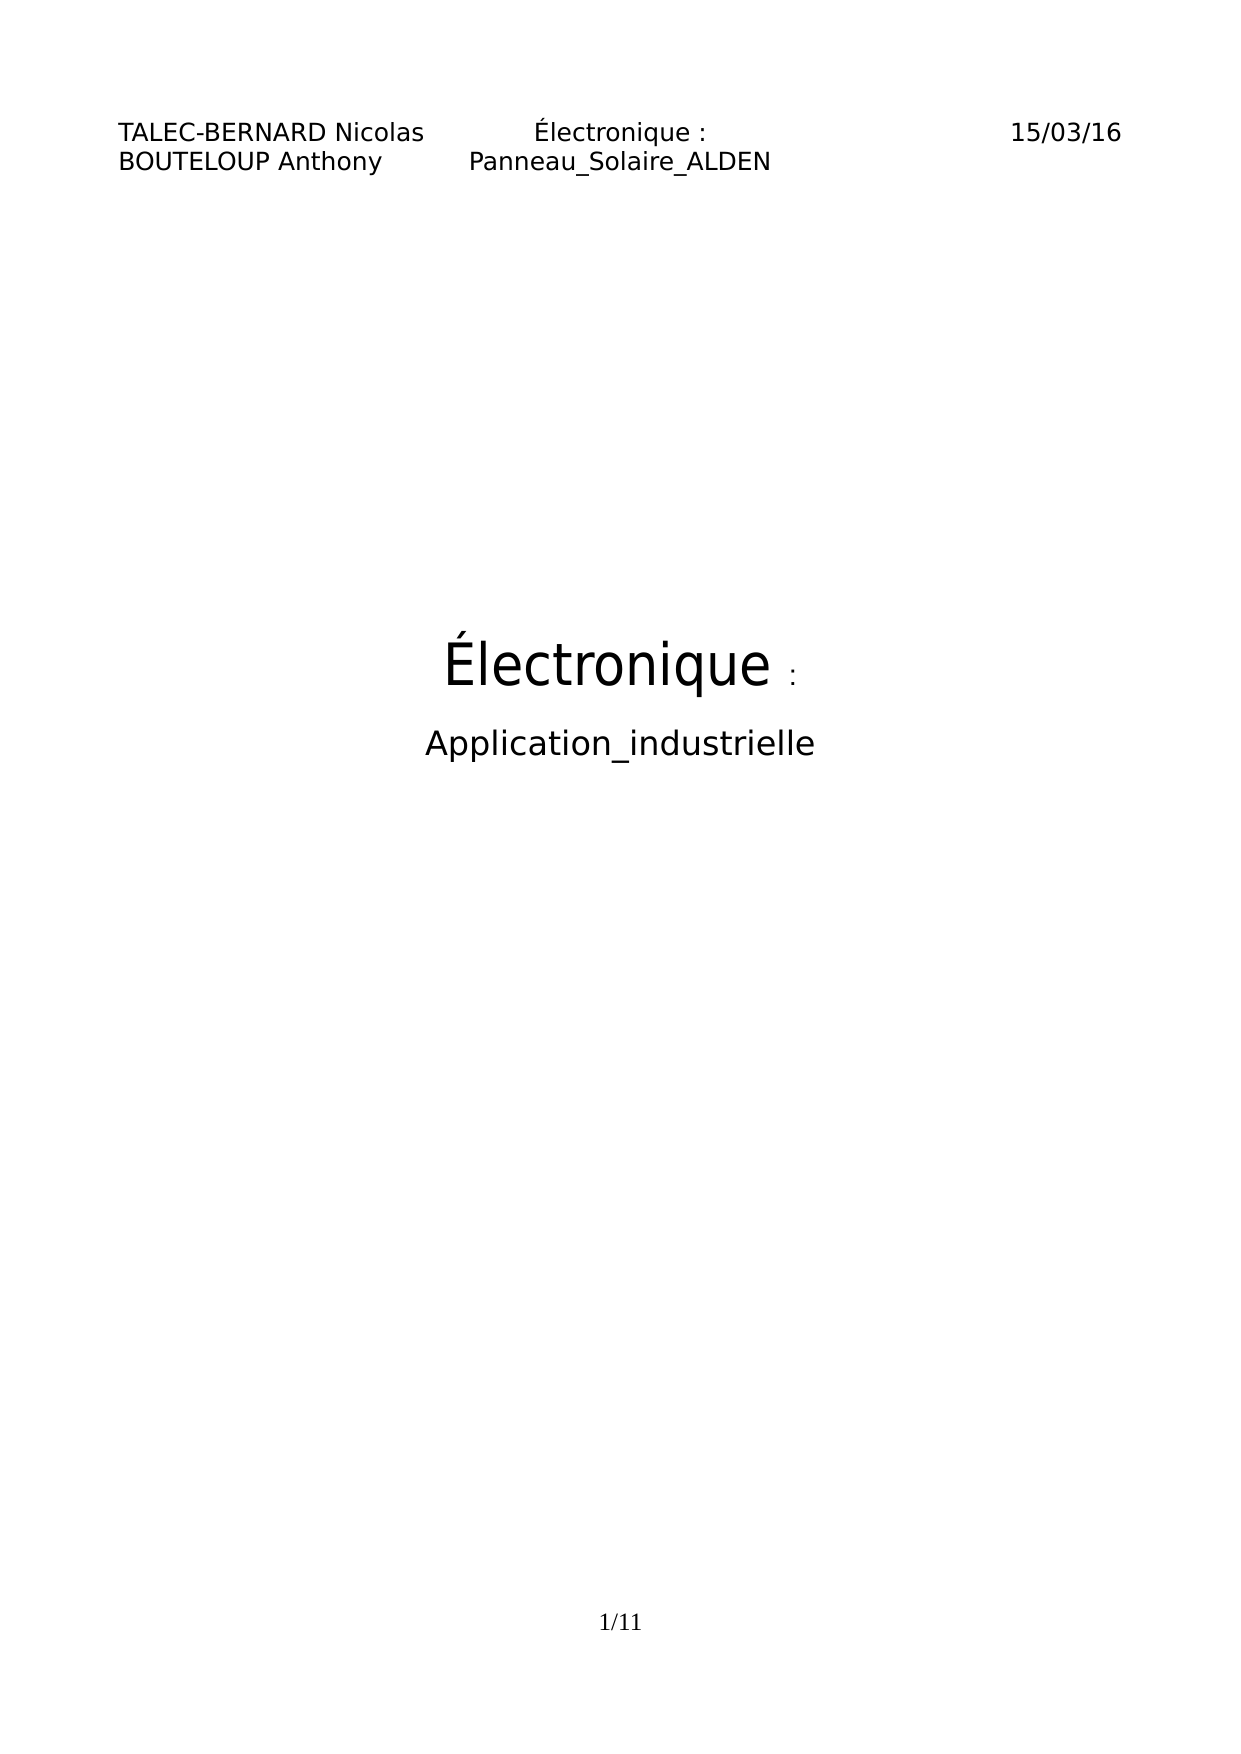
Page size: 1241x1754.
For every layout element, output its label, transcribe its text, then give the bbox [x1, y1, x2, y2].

subtitle Application_industrielle [118, 724, 1122, 763]
subtitle Électronique : [118, 631, 1122, 699]
